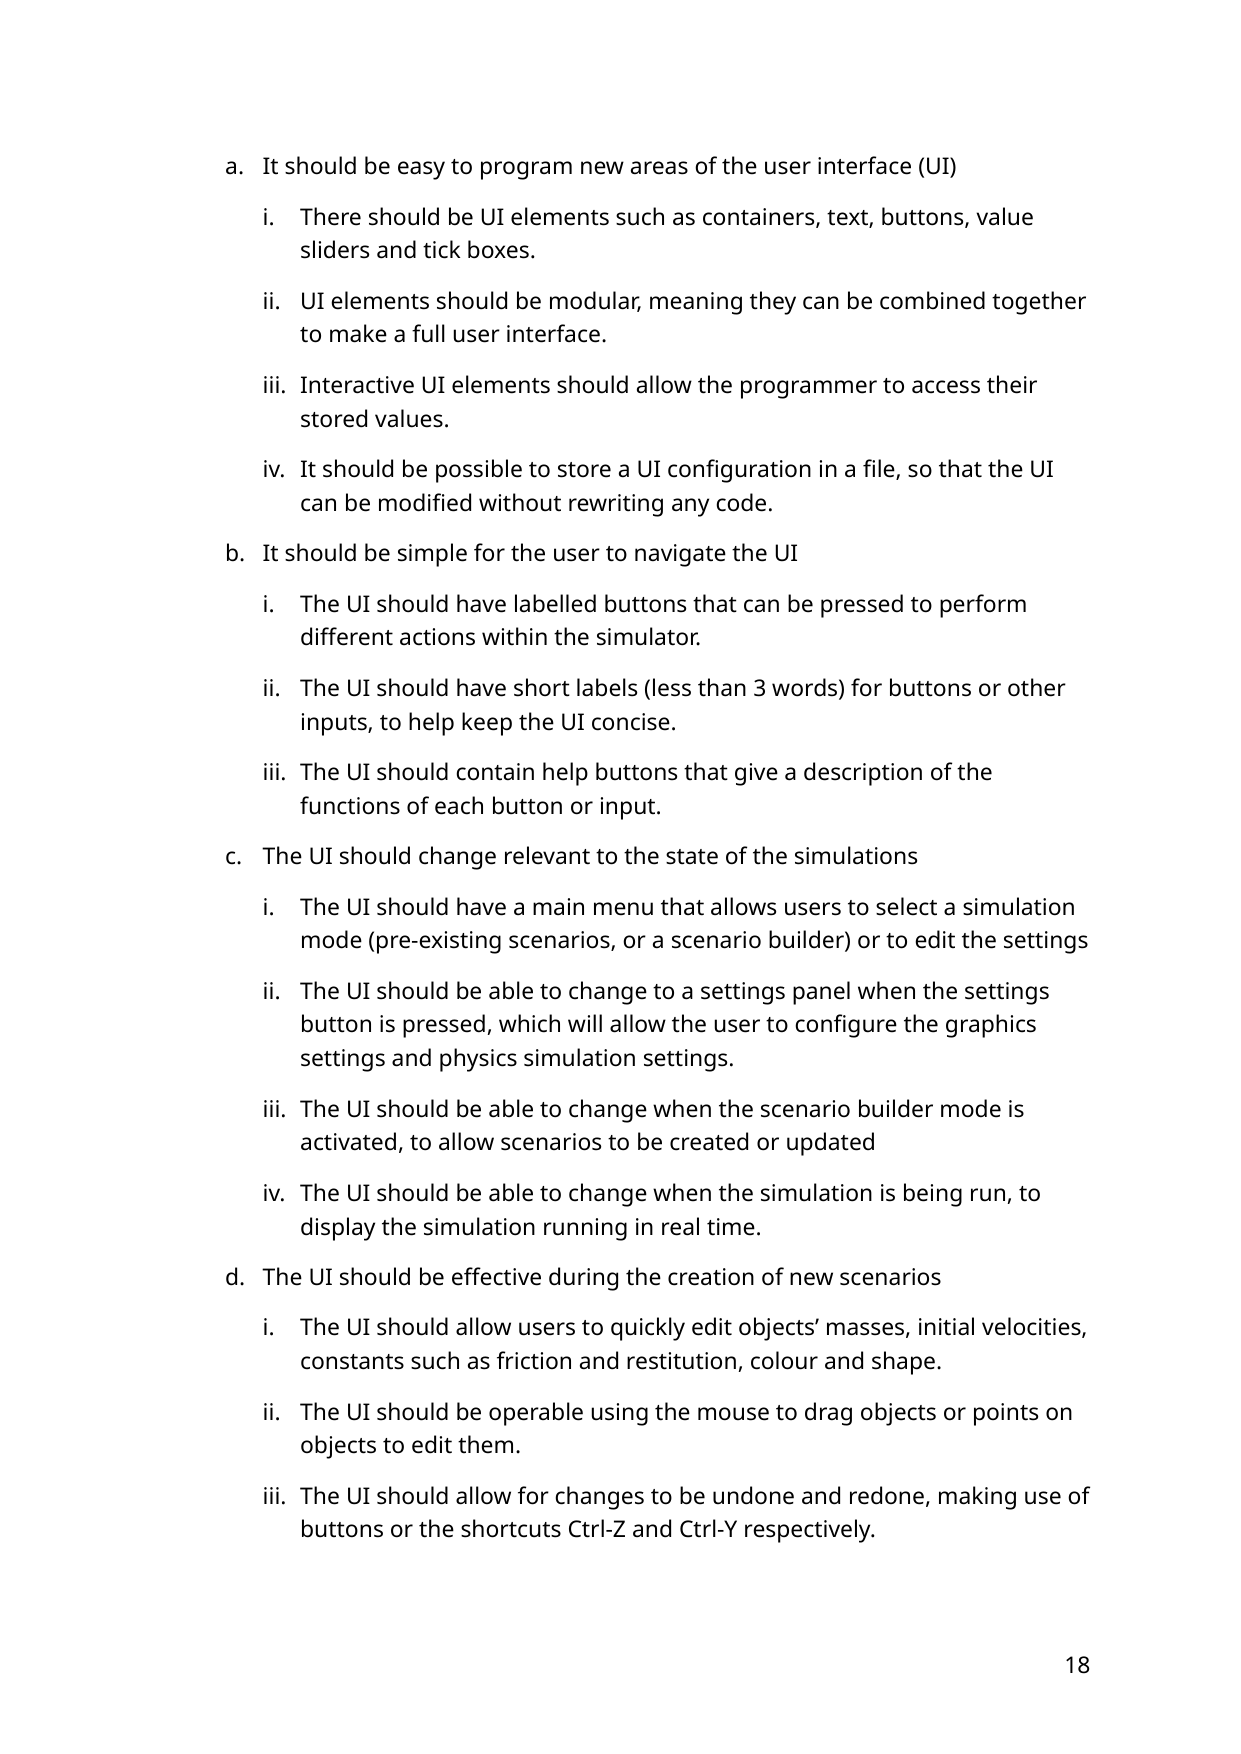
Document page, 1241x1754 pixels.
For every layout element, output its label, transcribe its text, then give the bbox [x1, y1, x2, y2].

list It should be easy to program new areas of the user interface (UI) [225, 150, 1090, 181]
list The UI should be operable using the mouse to drag objects or points on objects to edit them. [262, 1395, 1090, 1460]
list The UI should be able to change when the simulation is being run, to display the simulation running in real time. [262, 1177, 1090, 1242]
list UI elements should be modular, meaning they can be combined together to make a full user interface. [262, 284, 1090, 349]
list The UI should be effective during the creation of new scenarios [225, 1261, 1090, 1292]
list The UI should have labelled buttons that can be pressed to perform different actions within the simulator. [262, 587, 1090, 652]
list The UI should be able to change to a settings panel when the settings button is pressed, which will allow the user to configure the graphics settings and physics simulation settings. [262, 974, 1090, 1073]
list It should be simple for the user to navigate the UI [225, 537, 1090, 568]
list The UI should contain help buttons that give a description of the functions of each button or input. [262, 756, 1090, 821]
list The UI should have short labels (less than 3 words) for buttons or other inputs, to help keep the UI concise. [262, 672, 1090, 737]
list The UI should allow for changes to be undone and redone, making use of buttons or the shortcuts Ctrl-Z and Ctrl-Y respectively. [262, 1479, 1090, 1544]
list It should be possible to store a UI configuration in a file, so that the UI can be modified without rewriting any code. [262, 453, 1090, 518]
list Interactive UI elements should allow the programmer to access their stored values. [262, 369, 1090, 434]
list The UI should be able to change when the scenario builder mode is activated, to allow scenarios to be created or updated [262, 1092, 1090, 1157]
list The UI should have a main menu that allows users to select a simulation mode (pre-existing scenarios, or a scenario builder) or to edit the settings [262, 890, 1090, 955]
list There should be UI elements such as containers, text, buttons, value sliders and tick boxes. [262, 200, 1090, 265]
list The UI should allow users to quickly edit objects’ masses, initial velocities, constants such as friction and restitution, colour and shape. [262, 1311, 1090, 1376]
list The UI should change relevant to the state of the simulations [225, 840, 1090, 871]
